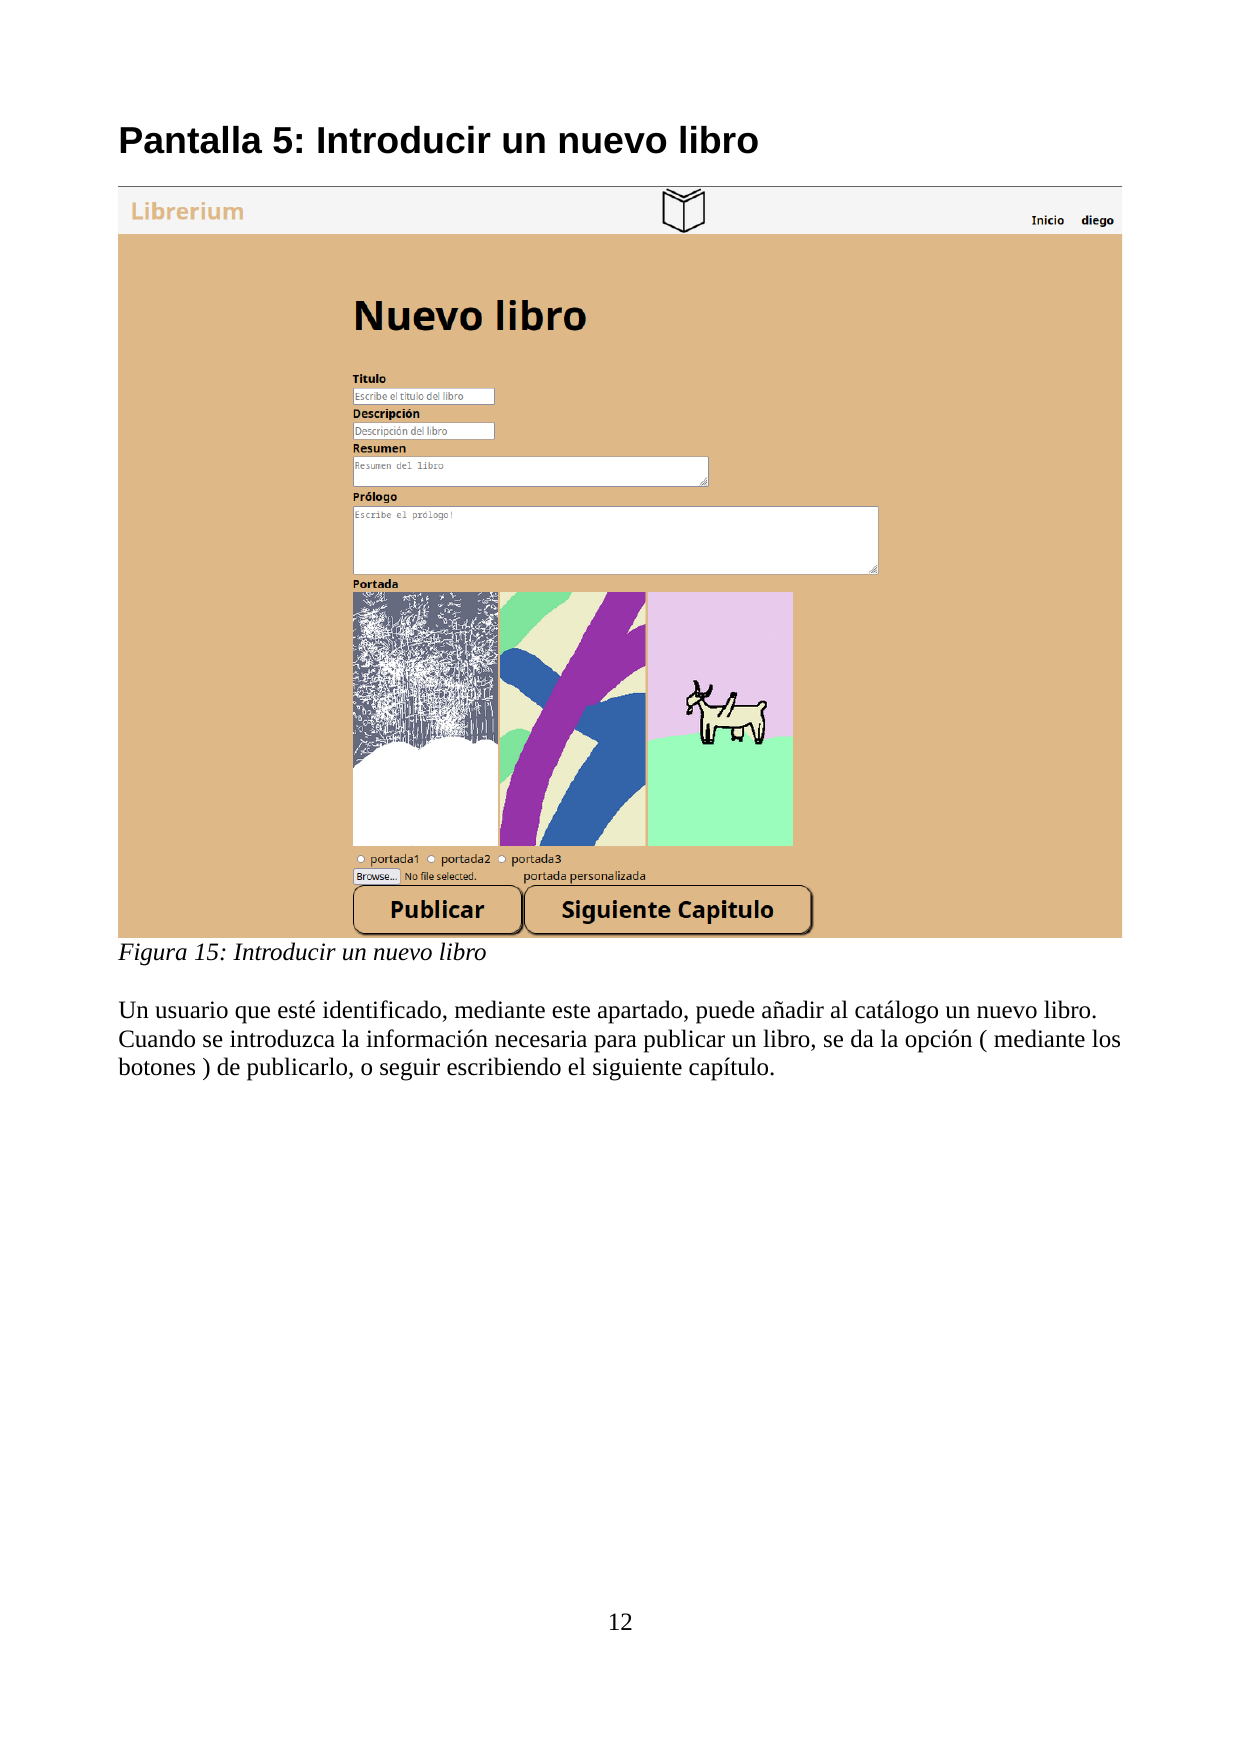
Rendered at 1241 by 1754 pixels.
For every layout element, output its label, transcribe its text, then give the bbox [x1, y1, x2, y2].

picture [118, 186, 1123, 938]
subtitle Pantalla 5: Introducir un nuevo libro [118, 118, 1122, 161]
text Cuando se introduzca la información necesaria para publicar un libro, se da la opción ( mediante los botones ) de publicarlo, o seguir escribiendo el siguiente capítulo. [118, 1024, 1122, 1081]
text Un usuario que esté identificado, mediante este apartado, puede añadir al catálogo un nuevo libro. [118, 995, 1122, 1024]
text Figura 15: Introducir un nuevo libro [118, 938, 1122, 966]
